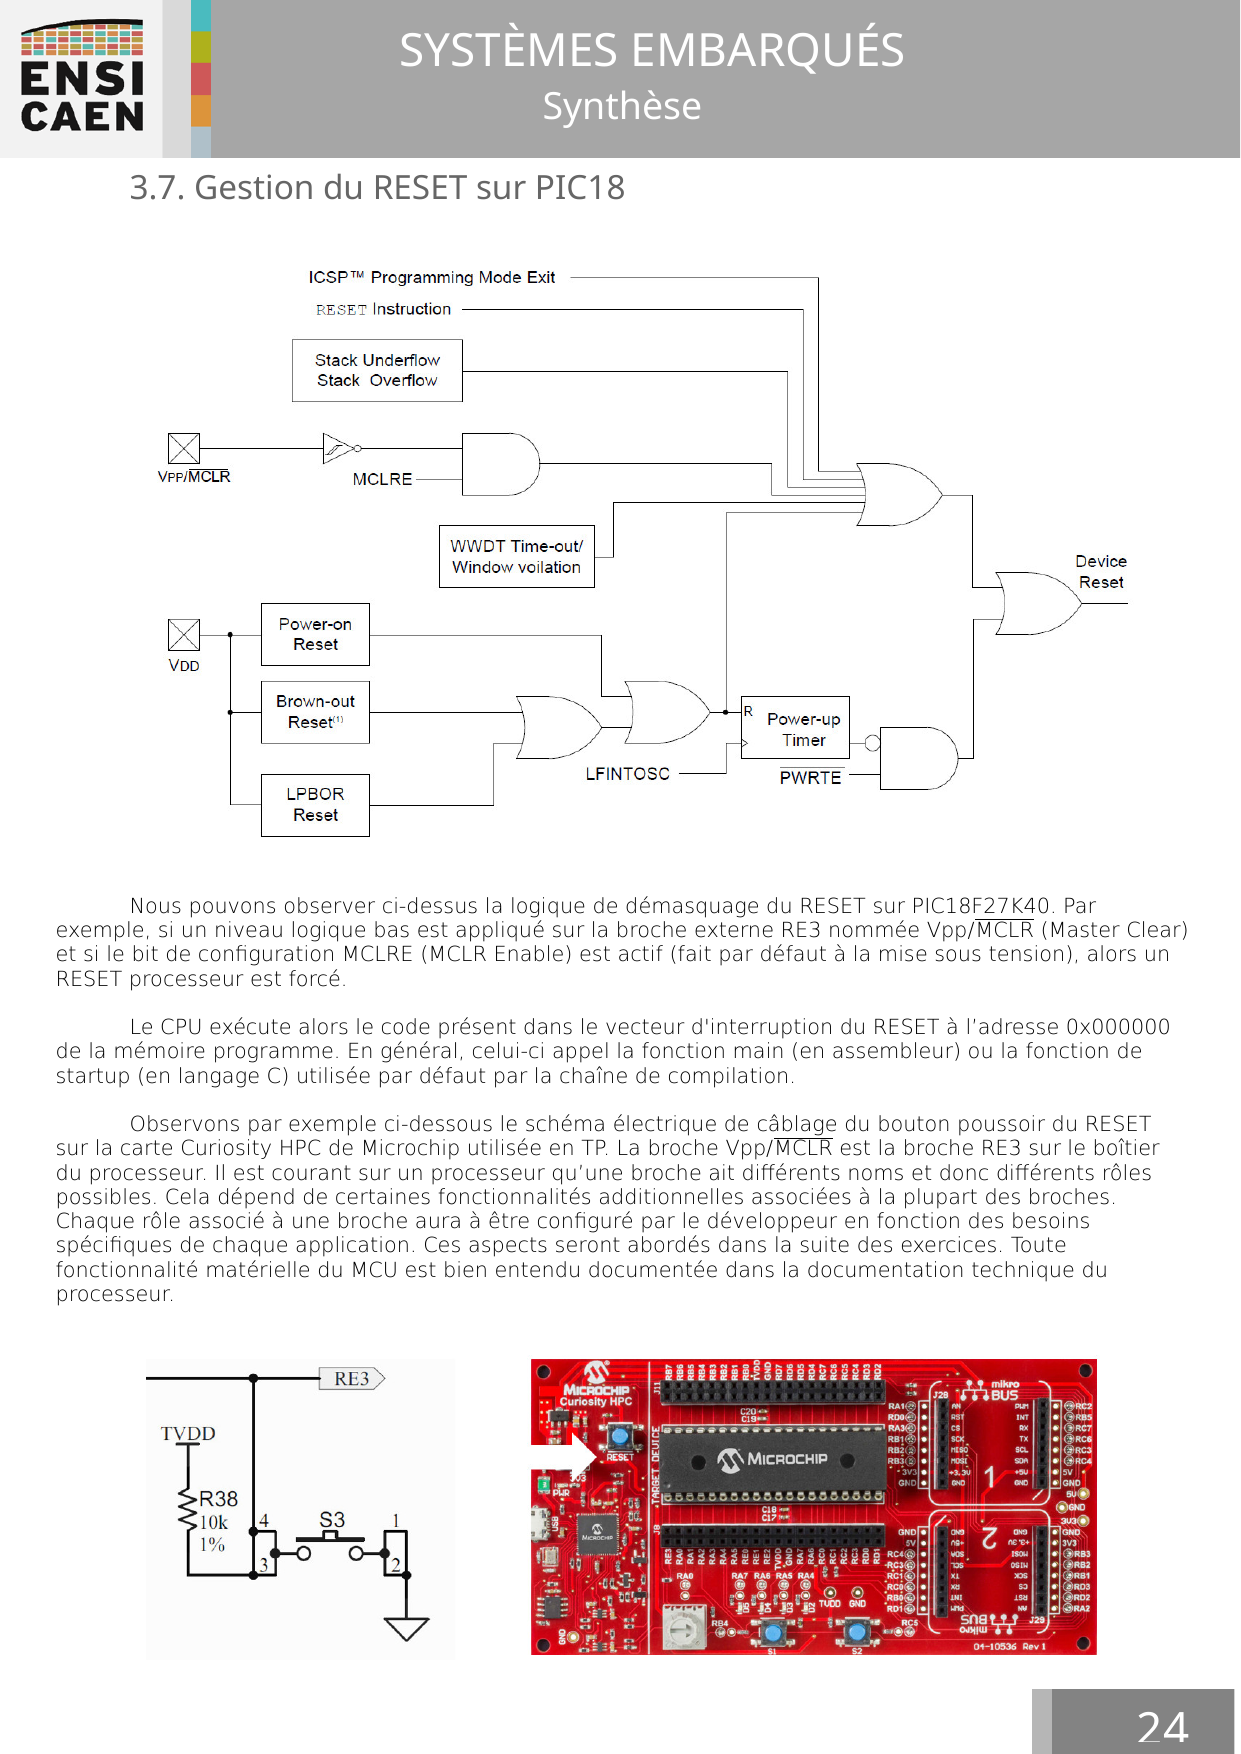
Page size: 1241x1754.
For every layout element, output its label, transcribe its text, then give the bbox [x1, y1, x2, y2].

picture [106, 1355, 1139, 1660]
picture [0, 0, 1241, 158]
text Le CPU exécute alors le code présent dans le vecteur d'interruption du RESET à l’adresse 0x000000 de la mémoire programme. En général, celui-ci appel la fonction main (en assembleur) ou la fonction de startup (en langage C) utilisée par défaut par la chaîne de compilation. [55, 1015, 1189, 1088]
picture [106, 258, 1139, 846]
text 3.7. Gestion du RESET sur PIC18 [55, 164, 1189, 209]
picture [1032, 1689, 1235, 1754]
text Observons par exemple ci-dessous le schéma électrique de câblage du bouton poussoir du RESET sur la carte Curiosity HPC de Microchip utilisée en TP. La broche Vpp/MCLR est la broche RE3 sur le boîtier du processeur. Il est courant sur un processeur qu’une broche ait différents noms et donc différents rôles possibles. Cela dépend de certaines fonctionnalités additionnelles associées à la plupart des broches. Chaque rôle associé à une broche aura à être configuré par le développeur en fonction des besoins spécifiques de chaque application. Ces aspects seront abordés dans la suite des exercices. Toute fonctionnalité matérielle du MCU est bien entendu documentée dans la documentation technique du processeur. [55, 1112, 1189, 1306]
text Nous pouvons observer ci-dessus la logique de démasquage du RESET sur PIC18F27K40. Par exemple, si un niveau logique bas est appliqué sur la broche externe RE3 nommée Vpp/MCLR (Master Clear) et si le bit de configuration MCLRE (MCLR Enable) est actif (fait par défaut à la mise sous tension), alors un RESET processeur est forcé. [55, 894, 1189, 991]
